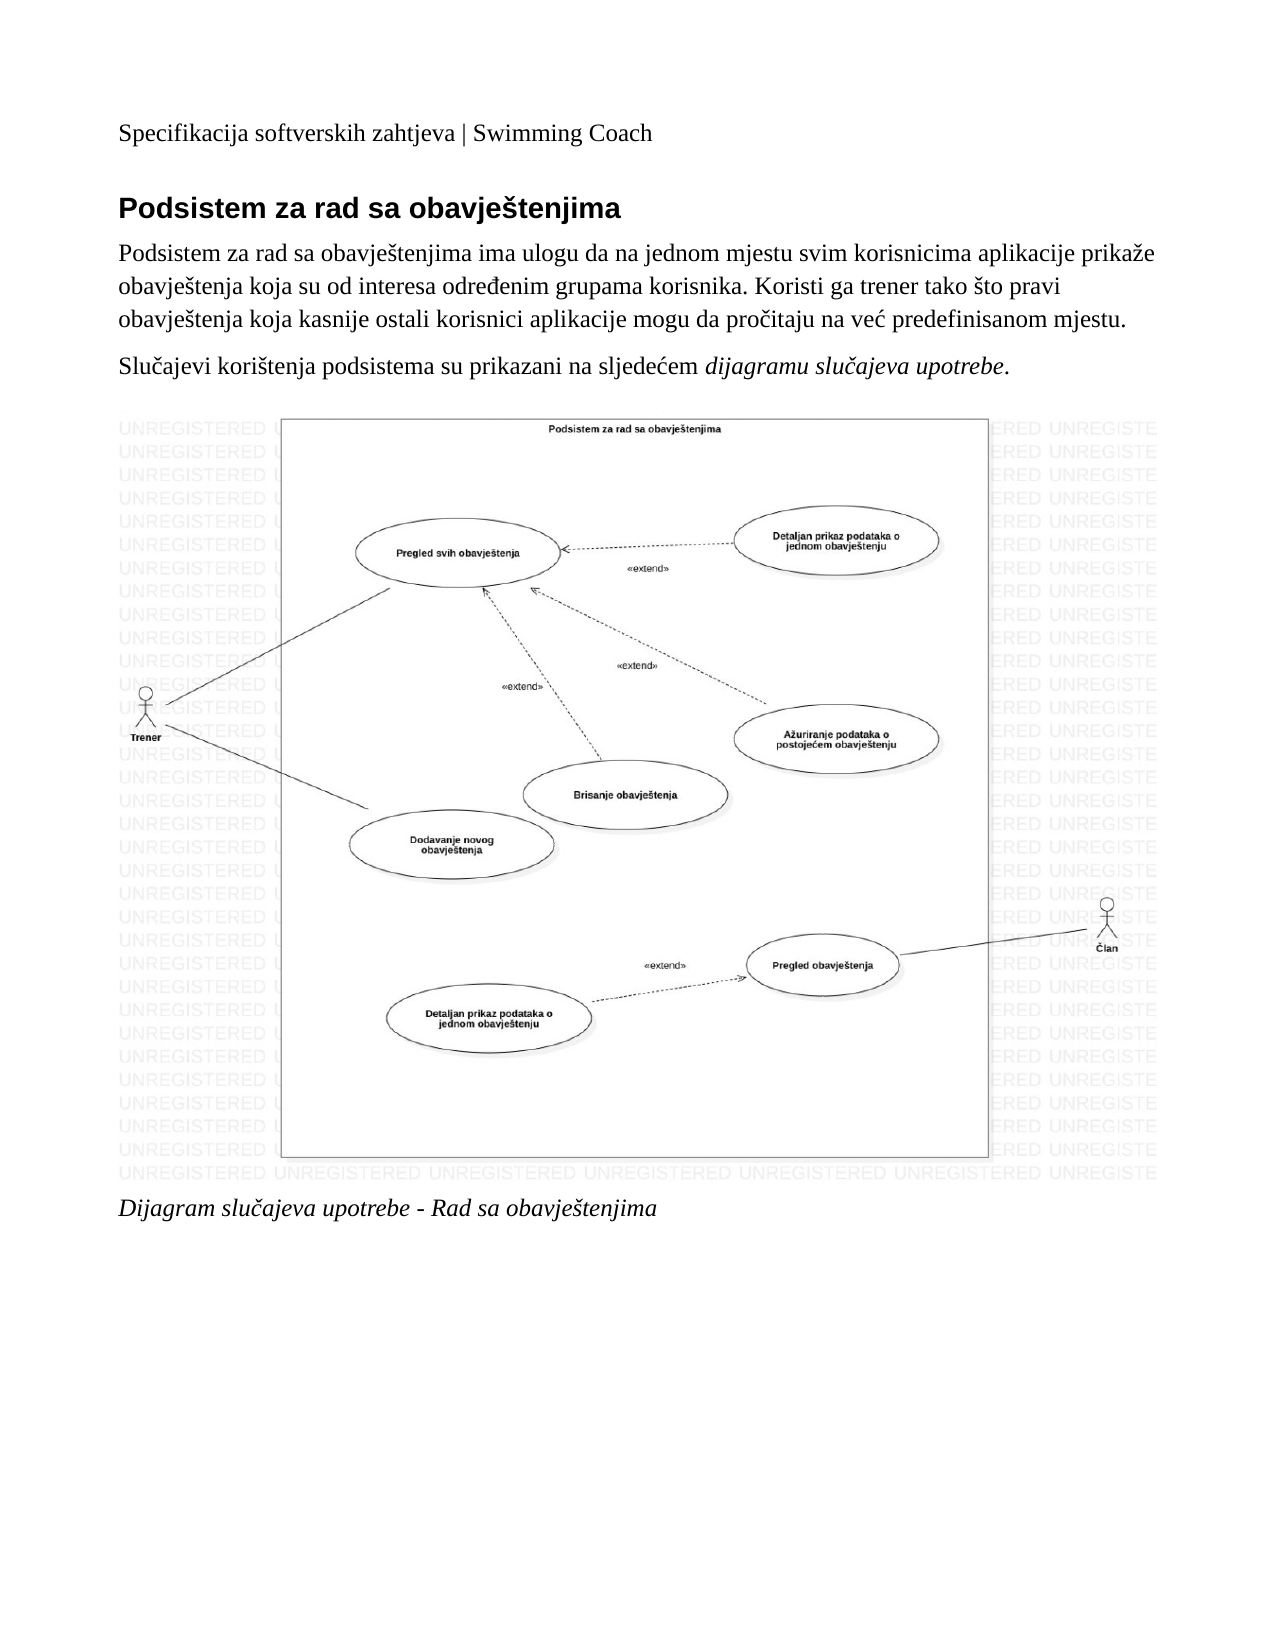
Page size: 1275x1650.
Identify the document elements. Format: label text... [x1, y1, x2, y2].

text Podsistem za rad sa obavještenjima ima ulogu da na jednom mjestu svim korisnicima aplikacije prikaže obavještenja koja su od interesa određenim grupama korisnika. Koristi ga trener tako što pravi obavještenja koja kasnije ostali korisnici aplikacije mogu da pročitaju na već predefinisanom mjestu. [118, 238, 1157, 332]
text Slučajevi korištenja podsistema su prikazani na sljedećem dijagramu slučajeva upotrebe. [118, 351, 1157, 380]
text Dijagram slučajeva upotrebe - Rad sa obavještenjima [118, 1188, 1157, 1222]
subtitle Podsistem za rad sa obavještenjima [118, 191, 1157, 225]
picture [118, 411, 1157, 1188]
